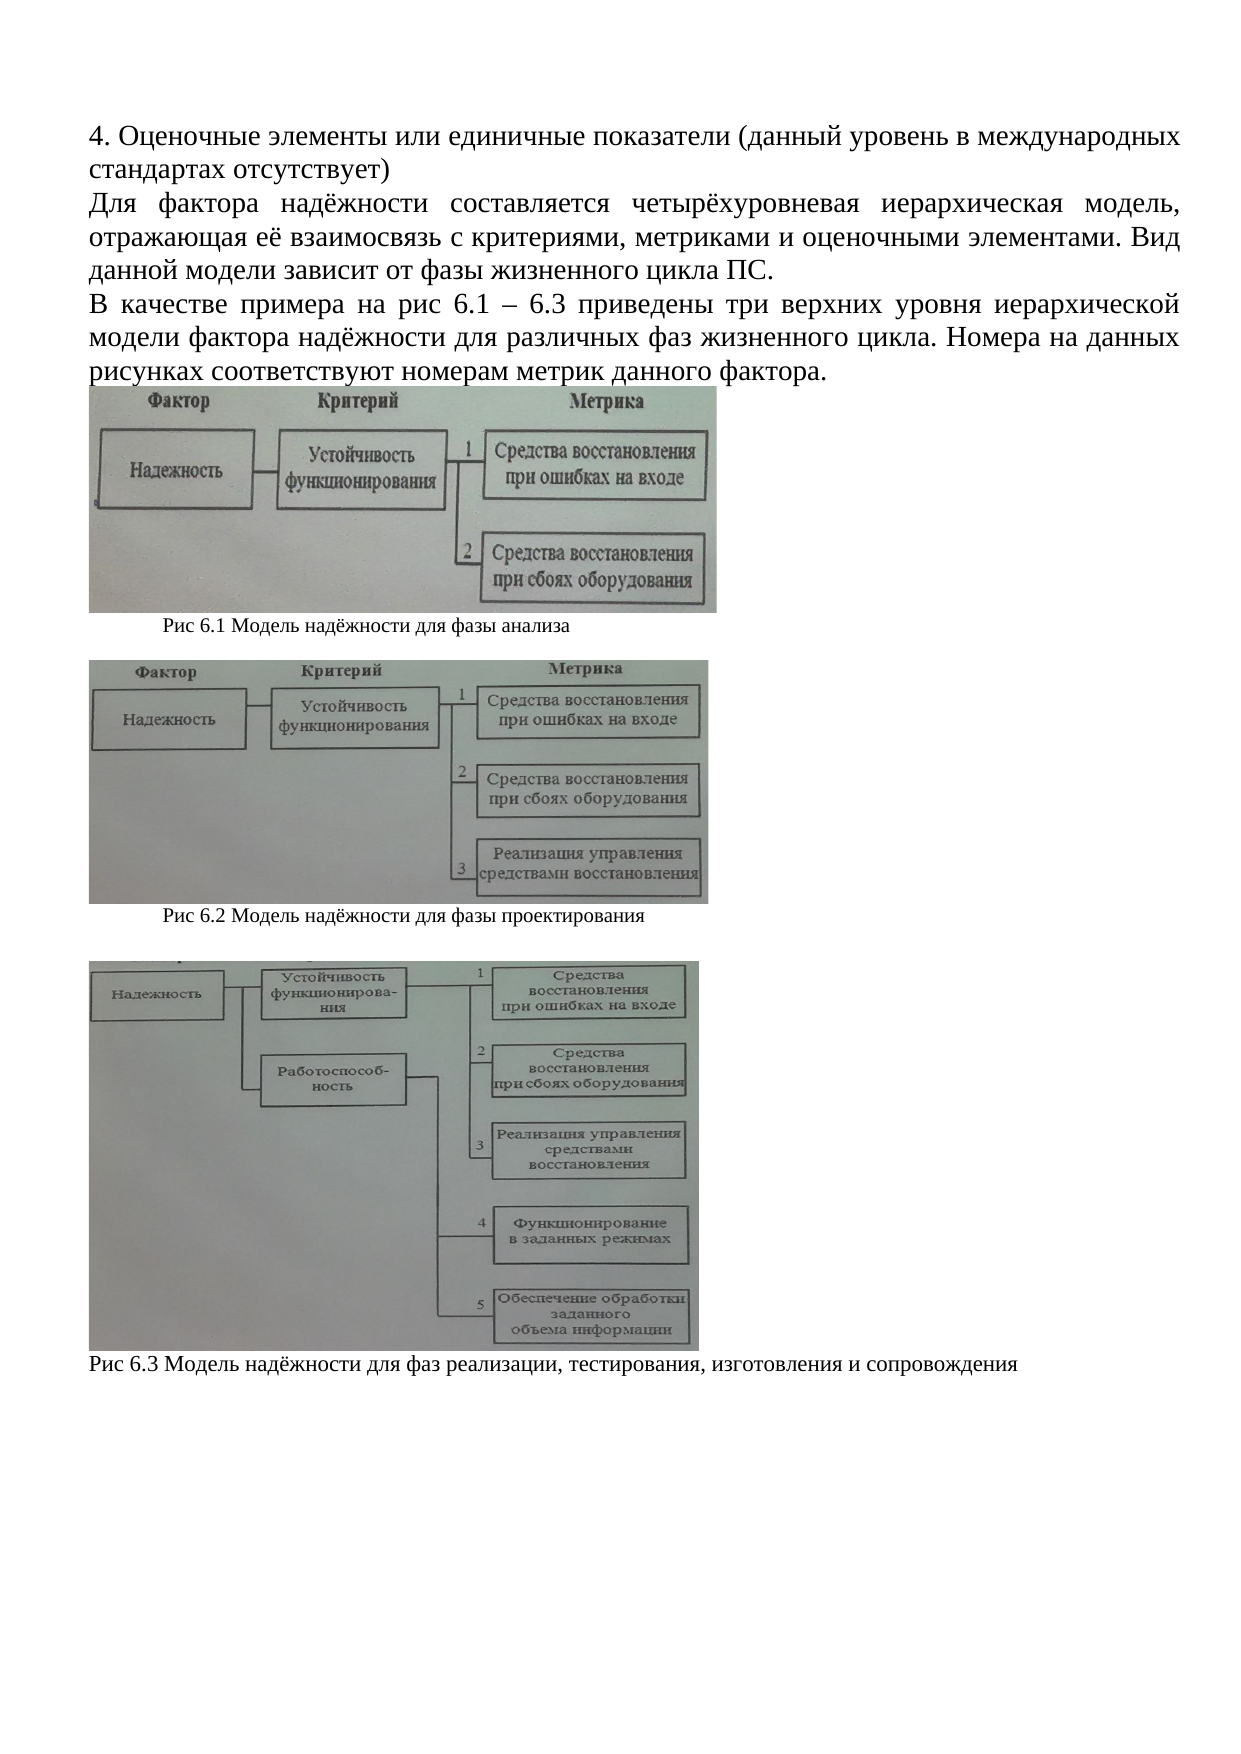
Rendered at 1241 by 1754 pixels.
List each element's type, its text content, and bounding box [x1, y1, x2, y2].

picture [88, 386, 717, 613]
picture [88, 961, 699, 1351]
text В качестве примера на рис 6.1 – 6.3 приведены три верхних уровня иерархической модели фактора надёжности для различных фаз жизненного цикла. Номера на данных рисунках соответствуют номерам метрик данного фактора. [89, 286, 1181, 386]
text 4. Оценочные элементы или единичные показатели (данный уровень в международных стандартах отсутствует) [89, 118, 1181, 185]
text Для фактора надёжности составляется четырёхуровневая иерархическая модель, отражающая её взаимосвязь с критериями, метриками и оценочными элементами. Вид данной модели зависит от фазы жизненного цикла ПС. [89, 185, 1181, 286]
text Рис 6.2 Модель надёжности для фазы проектирования [89, 903, 1181, 927]
text Рис 6.3 Модель надёжности для фаз реализации, тестирования, изготовления и сопровождения [89, 1351, 1181, 1377]
text Рис 6.1 Модель надёжности для фазы анализа [89, 612, 1181, 637]
picture [88, 660, 709, 904]
